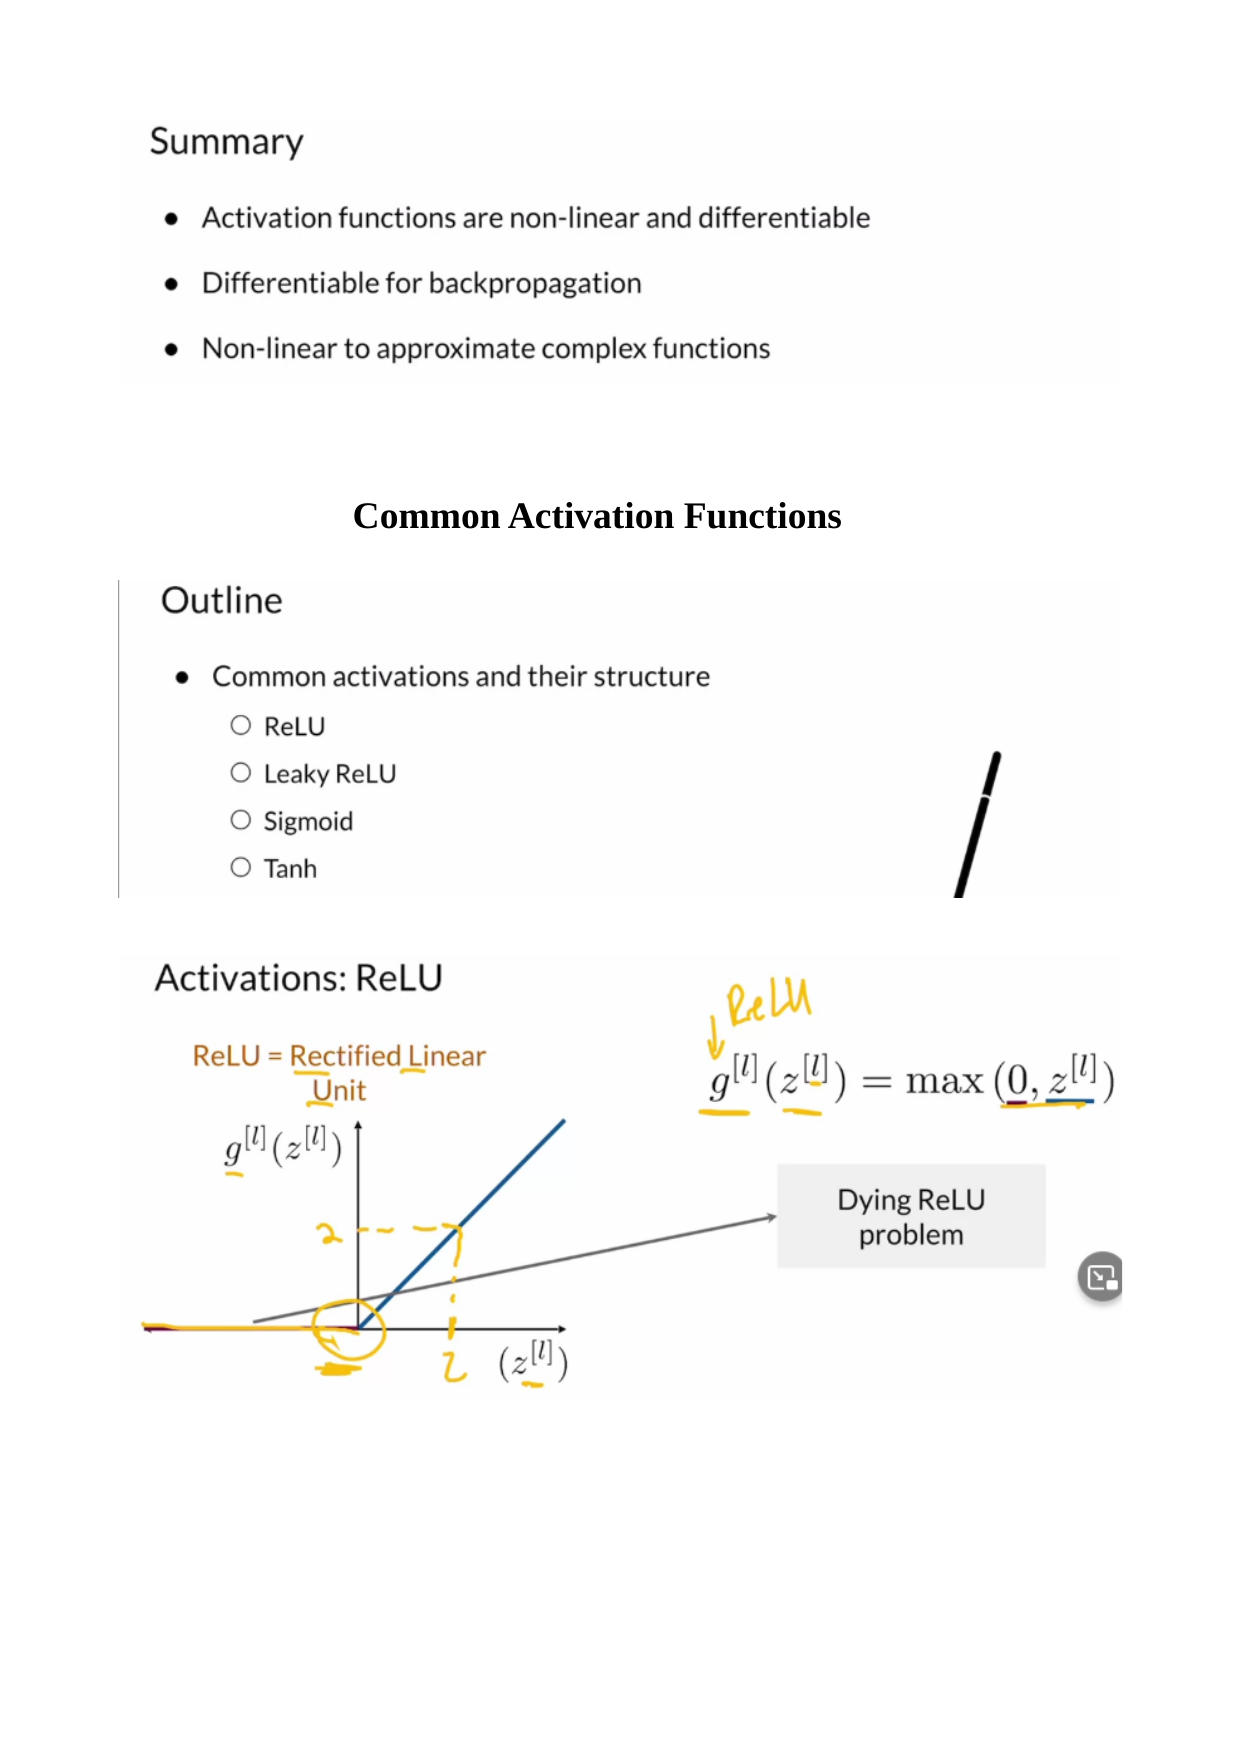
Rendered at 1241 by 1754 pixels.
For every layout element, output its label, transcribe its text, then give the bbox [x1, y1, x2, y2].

picture [118, 955, 1123, 1401]
picture [118, 580, 1123, 898]
subtitle Common Activation Functions [118, 493, 1122, 536]
picture [118, 118, 1123, 382]
